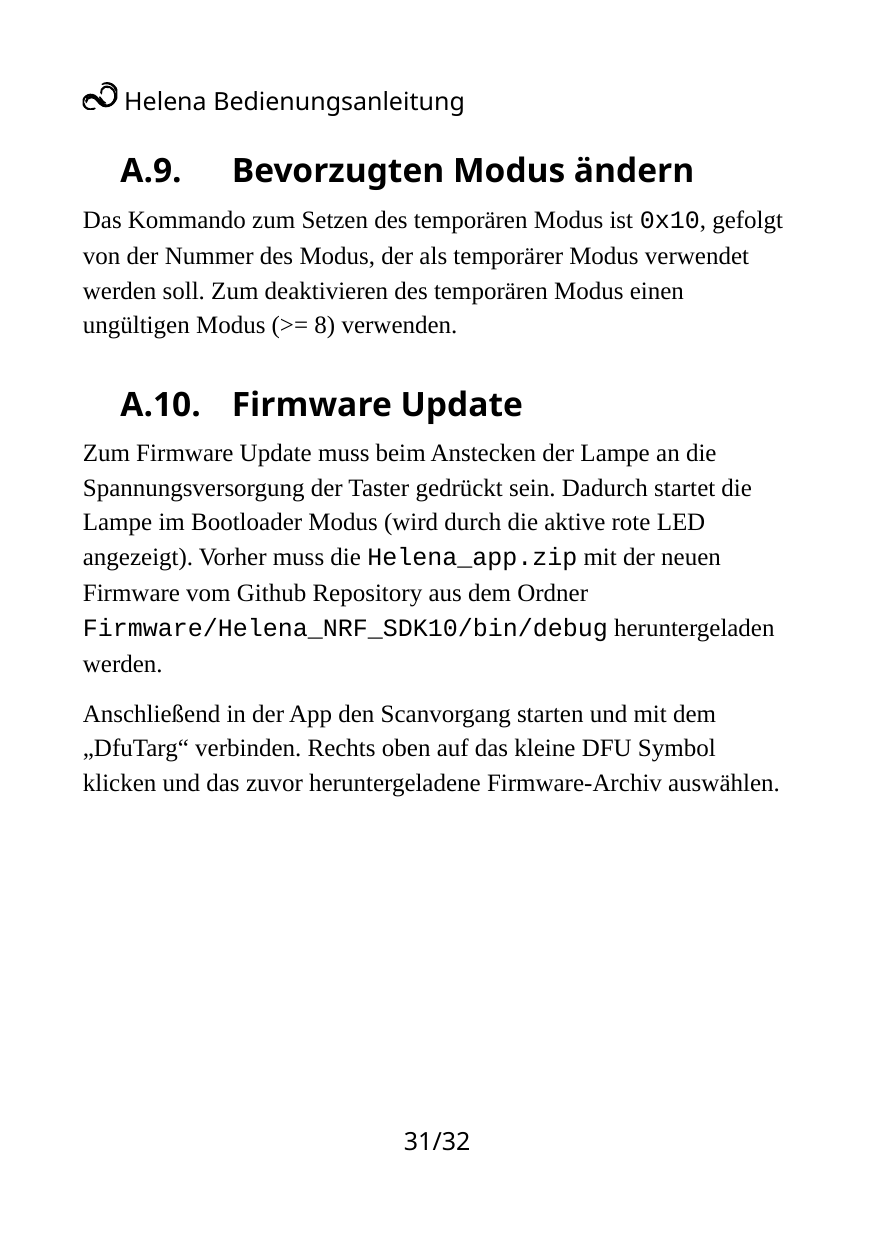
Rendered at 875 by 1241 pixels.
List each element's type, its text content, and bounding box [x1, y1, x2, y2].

subtitle Bevorzugten Modus ändern [120, 147, 791, 192]
text Anschließend in der App den Scanvorgang starten und mit dem „DfuTarg“ verbinden. Rechts oben auf das kleine DFU Symbol klicken und das zuvor heruntergeladene Firmware-Archiv auswählen. [83, 699, 791, 796]
subtitle Firmware Update [120, 380, 791, 426]
text Zum Firmware Update muss beim Anstecken der Lampe an die Spannungsversorgung der Taster gedrückt sein. Dadurch startet die Lampe im Bootloader Modus (wird durch die aktive rote LED angezeigt). Vorher muss die Helena_app.zip mit der neuen Firmware vom Github Repository aus dem Ordner Firmware/Helena_NRF_SDK10/bin/debug heruntergeladen werden. [83, 438, 791, 678]
text Das Kommando zum Setzen des temporären Modus ist 0x10, gefolgt von der Nummer des Modus, der als temporärer Modus verwendet werden soll. Zum deaktivieren des temporären Modus einen ungültigen Modus (>= 8) verwenden. [83, 205, 791, 339]
